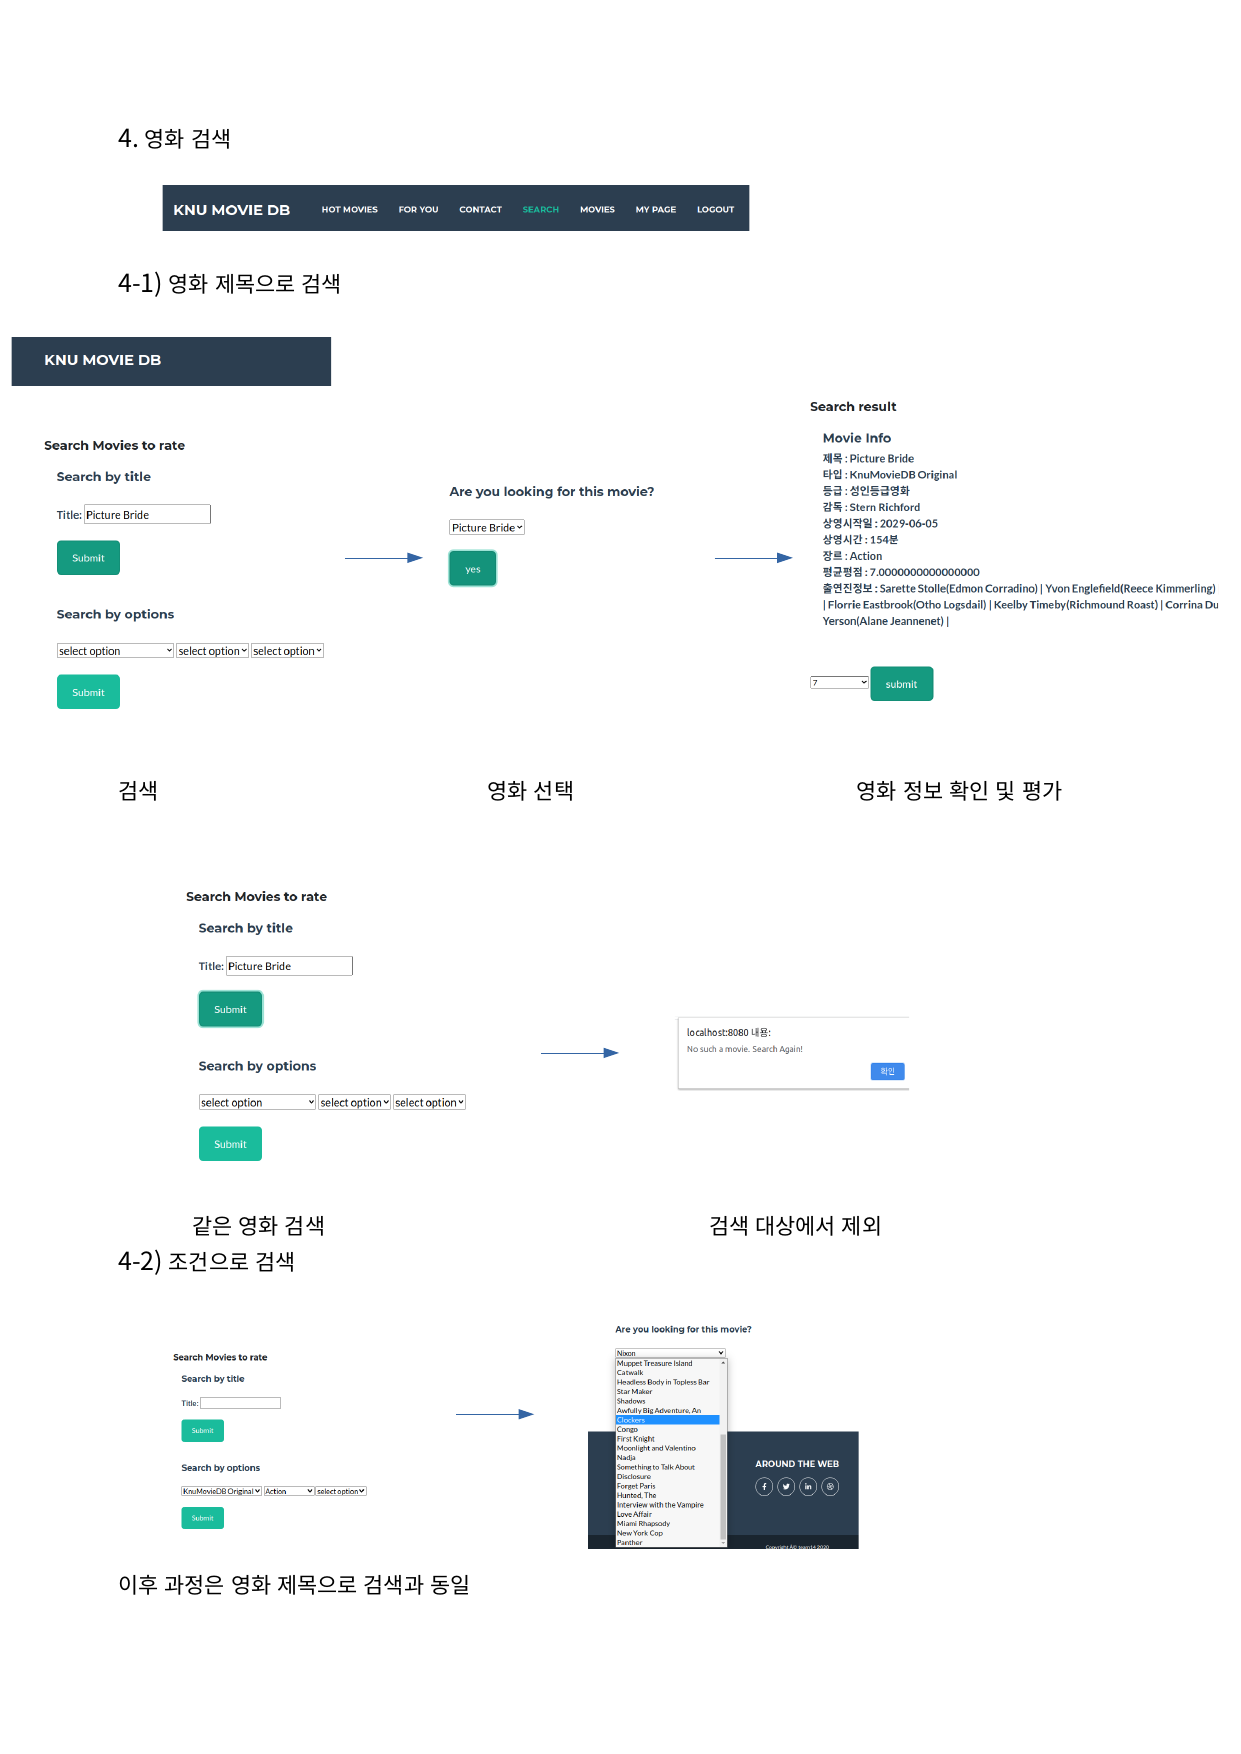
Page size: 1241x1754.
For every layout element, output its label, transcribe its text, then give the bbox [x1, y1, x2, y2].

text 4-2) 조건으로 검색 [118, 1242, 1122, 1278]
picture [792, 382, 1061, 704]
text 이후 과정은 영화 제목으로 검색과 동일 [118, 1568, 1122, 1600]
picture [602, 1300, 759, 1549]
picture [11, 337, 150, 761]
picture [150, 855, 300, 1193]
text 같은 영화 검색 검색 대상에서 제외 [118, 1206, 1122, 1242]
text 4. 영화 검색 [118, 118, 1122, 154]
text 4-1) 영화 제목으로 검색 [118, 263, 1122, 299]
picture [157, 1330, 279, 1532]
picture [433, 467, 553, 610]
picture [162, 185, 750, 196]
picture [727, 1016, 854, 1034]
text 검색 영화 선택 영화 정보 확인 및 평가 [118, 771, 1122, 807]
